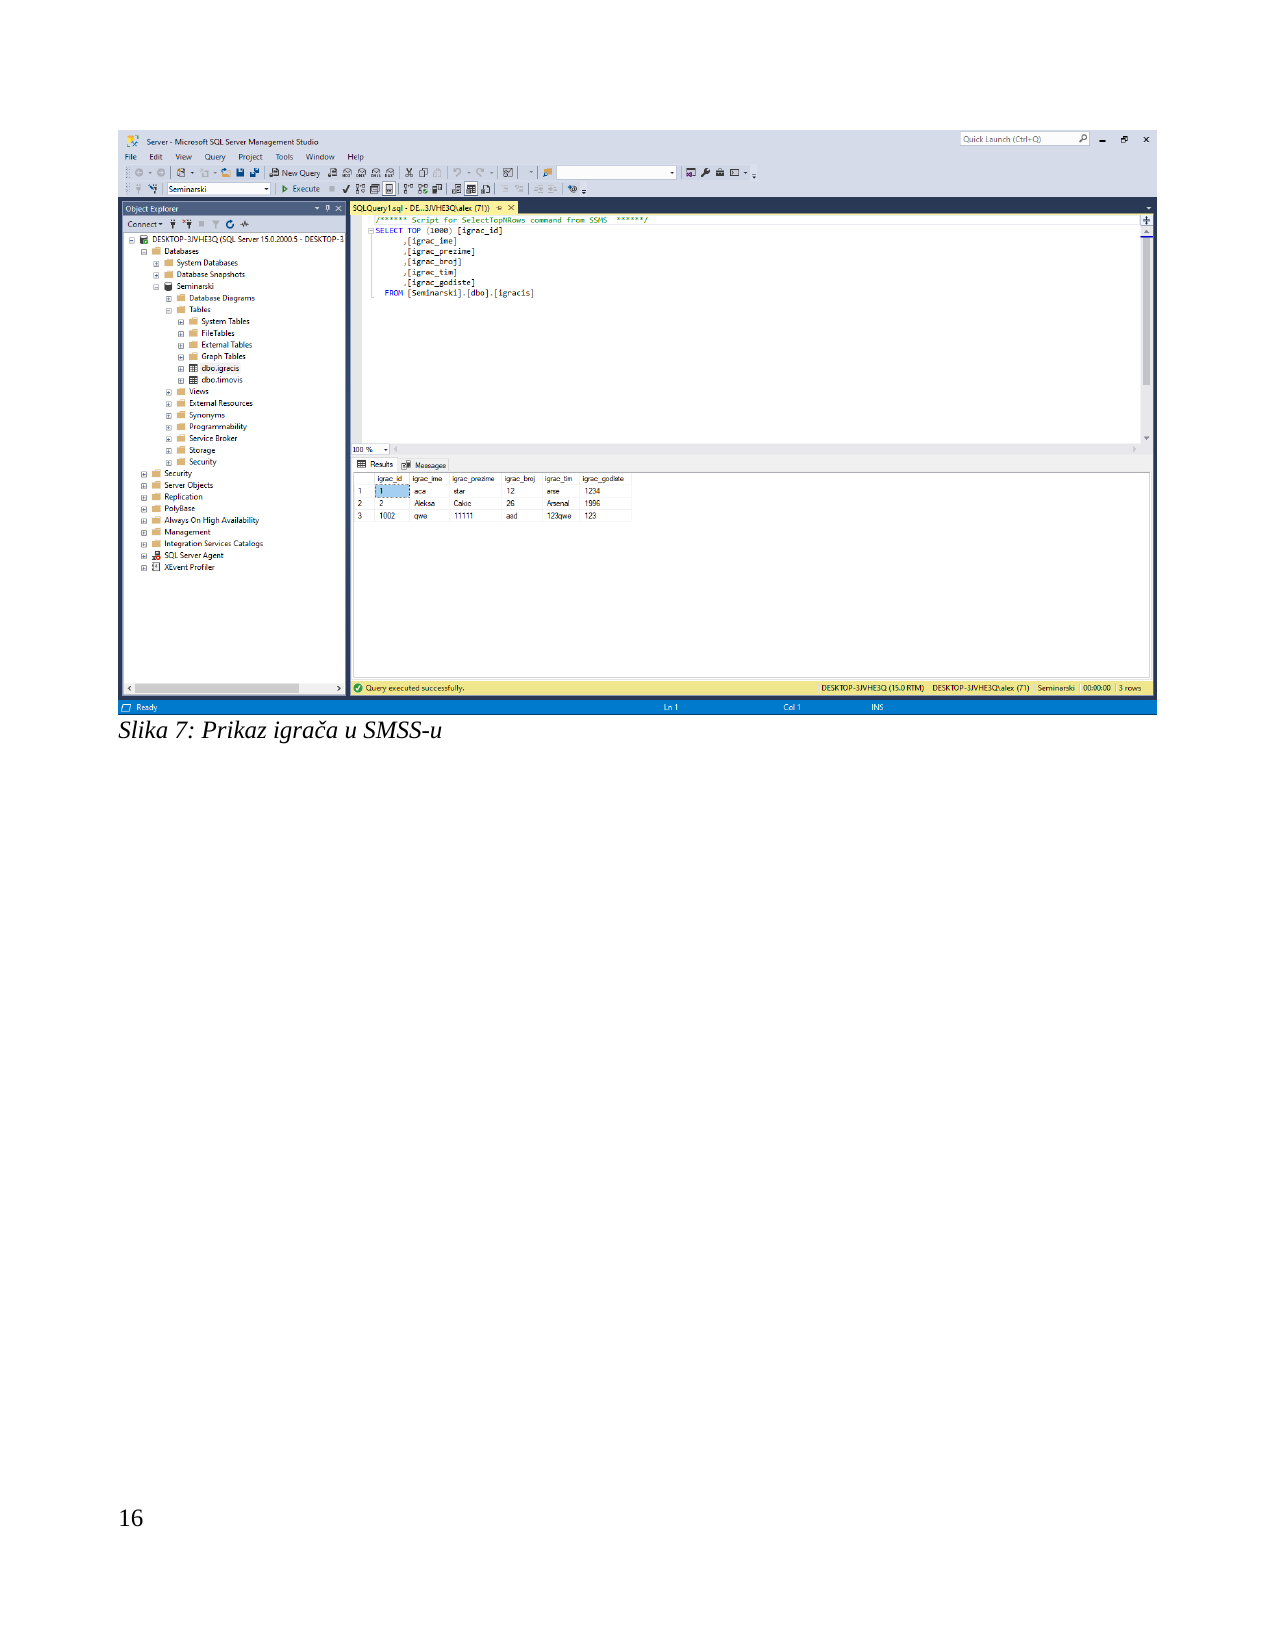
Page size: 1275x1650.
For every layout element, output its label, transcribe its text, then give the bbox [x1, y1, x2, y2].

picture [118, 130, 1157, 715]
text Slika 7: Prikaz igrača u SMSS-u [118, 715, 1157, 743]
